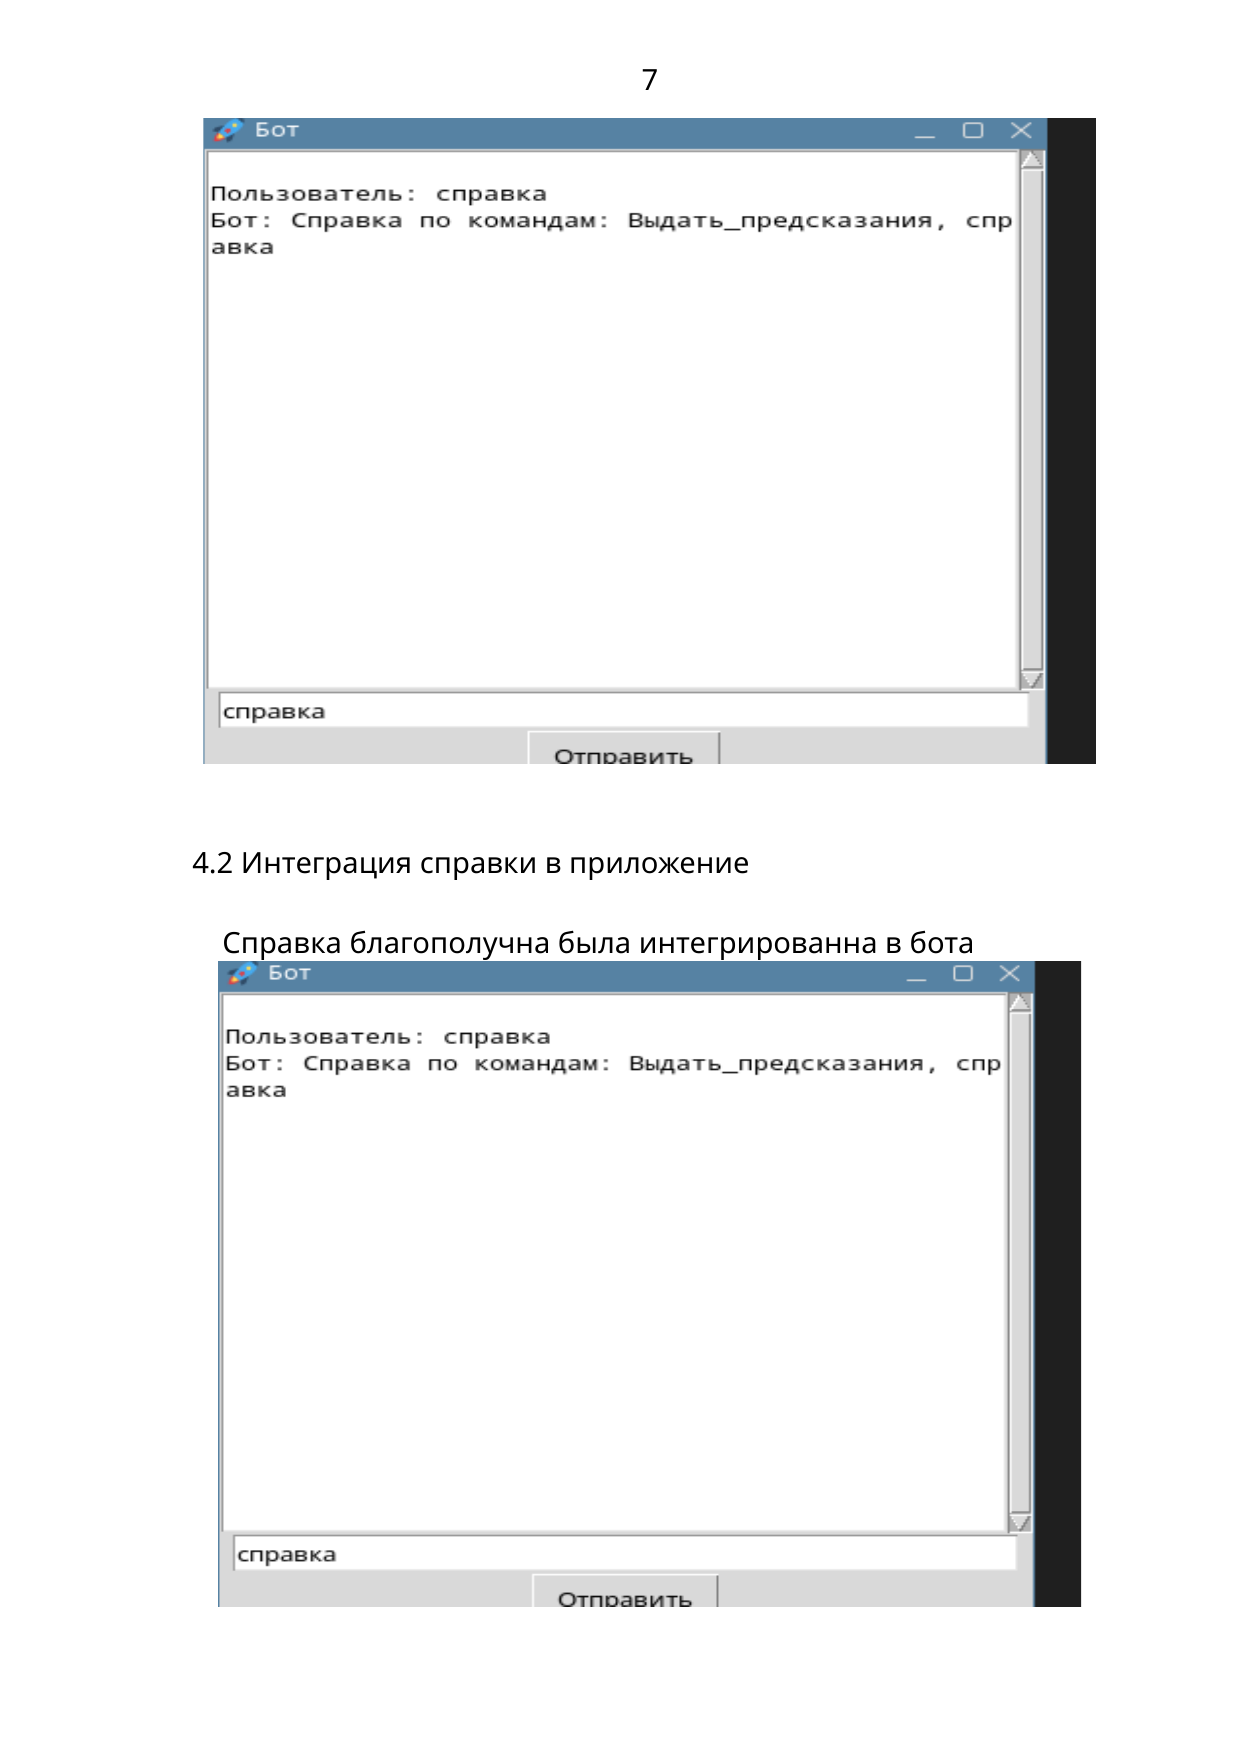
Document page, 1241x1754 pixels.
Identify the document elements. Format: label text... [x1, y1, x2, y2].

picture [218, 961, 1082, 1607]
picture [203, 118, 1096, 764]
text Справка благополучна была интегрированна в бота [118, 922, 1181, 962]
text 4.2 Интеграция справки в приложение [118, 843, 1181, 882]
